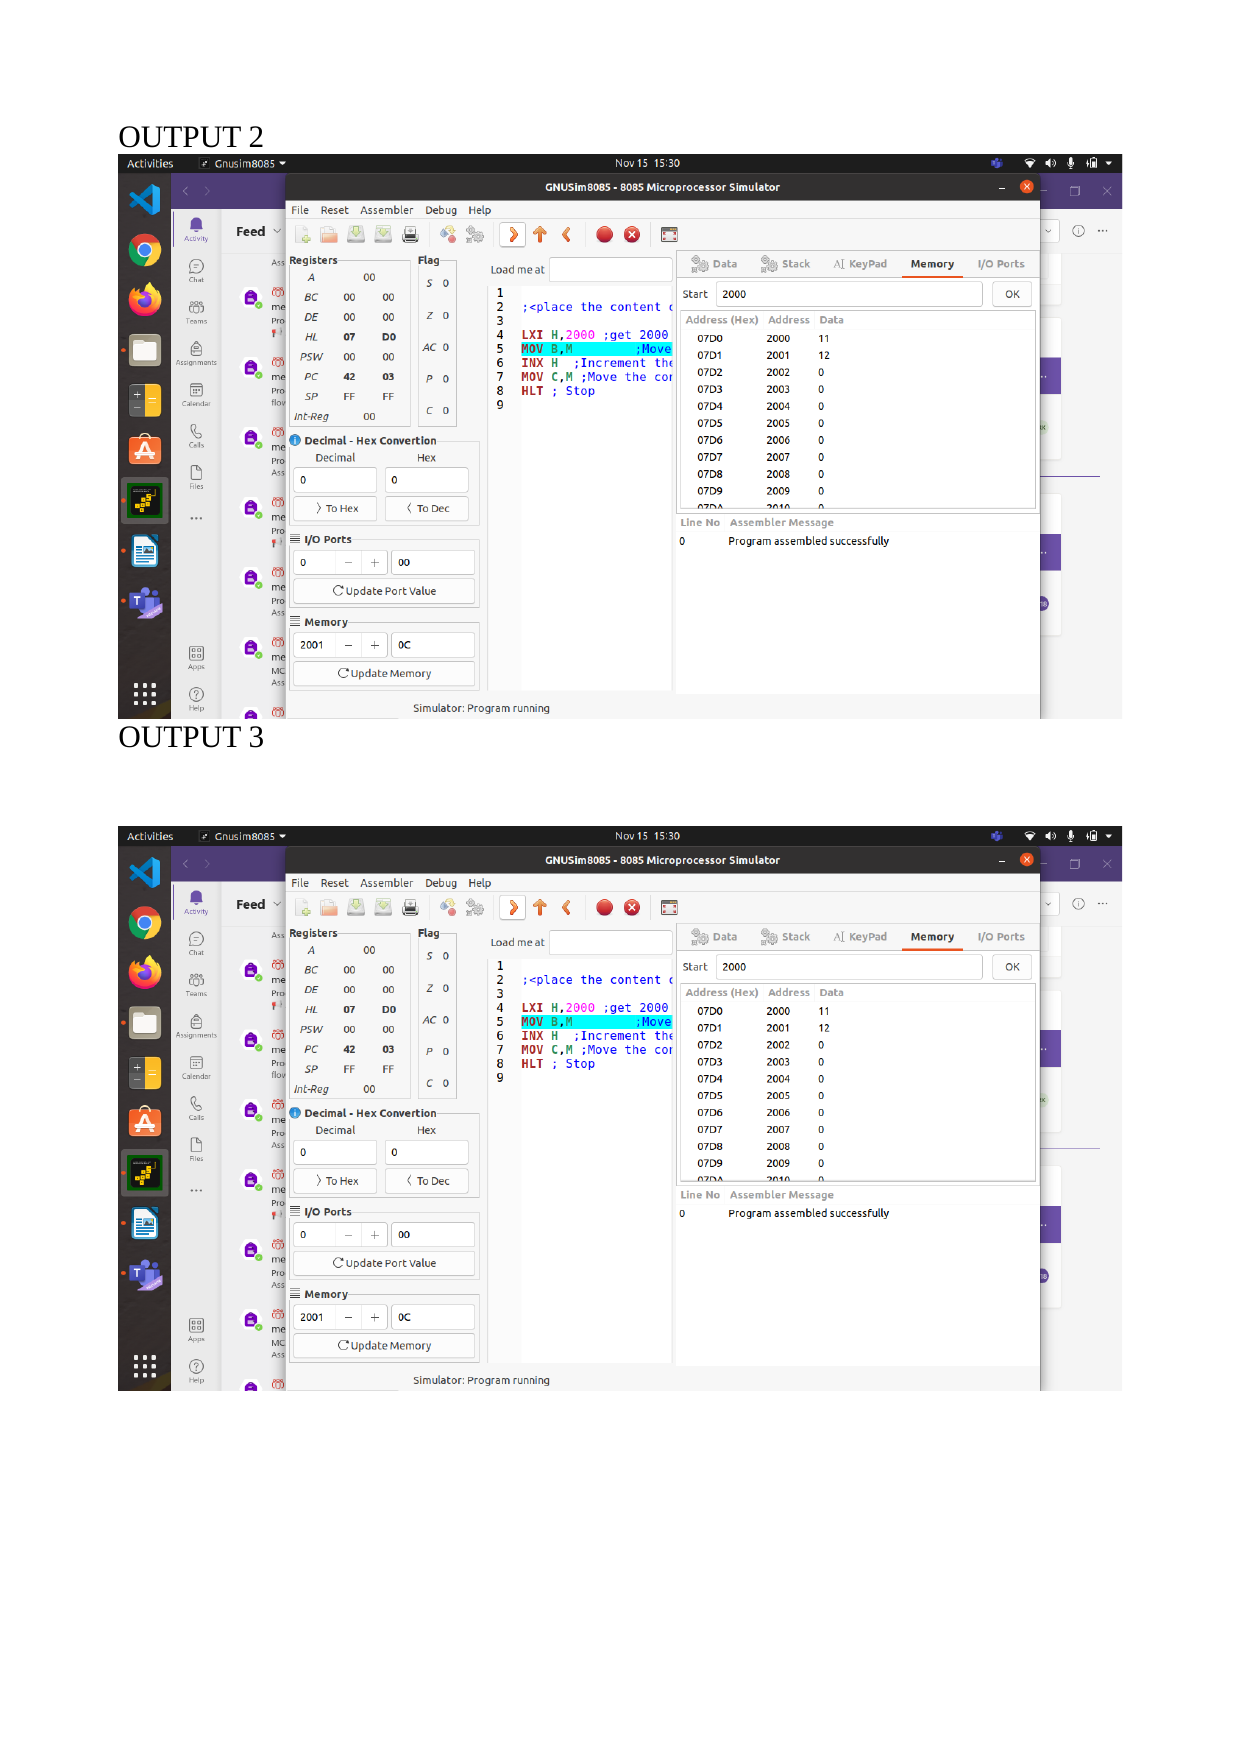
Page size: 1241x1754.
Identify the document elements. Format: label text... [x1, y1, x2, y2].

text OUTPUT 3 [118, 719, 1122, 754]
picture [118, 154, 1123, 719]
picture [118, 826, 1123, 1391]
text OUTPUT 2 [118, 118, 1122, 154]
